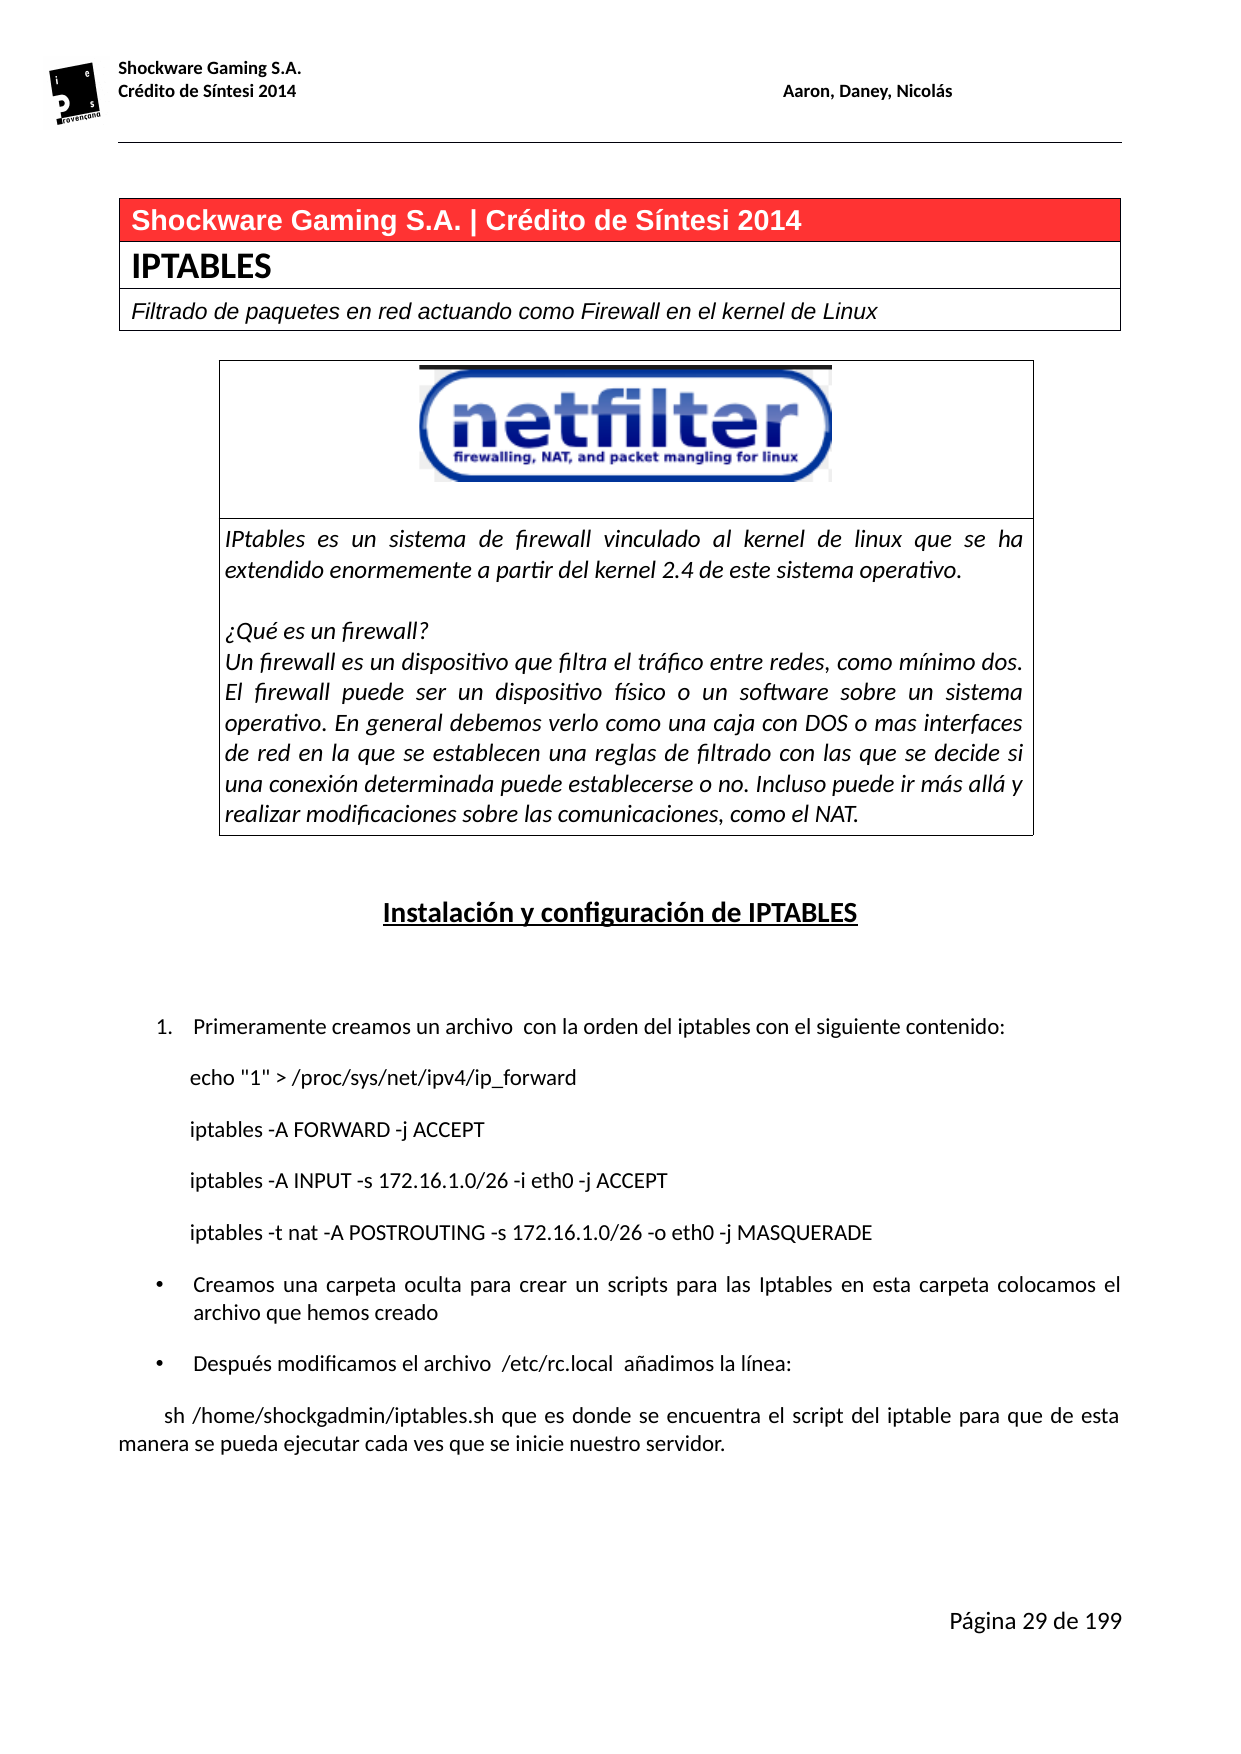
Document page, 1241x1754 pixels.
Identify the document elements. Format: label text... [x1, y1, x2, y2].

table_cell IPTABLES [120, 242, 1120, 288]
table_cell Filtrado de paquetes en red actuando como Firewall en el kernel de Linux [120, 289, 1120, 330]
text echo "1" > /proc/sys/net/ipv4/ip_forward [118, 1063, 1122, 1091]
table_header [220, 361, 1033, 518]
text sh /home/shockgadmin/iptables.sh que es donde se encuentra el script del iptable para que de esta manera se pueda ejecutar cada ves que se inicie nuestro servidor. [118, 1401, 1122, 1457]
picture [419, 365, 832, 482]
table_cell IPtables es un sistema de firewall vinculado al kernel de linux que se ha extendido enormemente a partir del kernel 2.4 de este sistema operativo. ¿Qué es un firewall? Un firewall es un dispositivo que filtra el tráfico entre redes, como mínimo dos. El firewall puede ser un dispositivo físico o un software sobre un sistema operativo. En general debemos verlo como una caja con DOS o mas interfaces de red en la que se establecen una reglas de filtrado con las que se decide si una conexión determinada puede establecerse o no. Incluso puede ir más allá y realizar modificaciones sobre las comunicaciones, como el NAT. [220, 519, 1033, 834]
text Instalación y configuración de IPTABLES [118, 894, 1122, 929]
picture [43, 56, 110, 130]
list Después modificamos el archivo /etc/rc.local añadimos la línea: [156, 1349, 1122, 1377]
text iptables -A INPUT -s 172.16.1.0/26 -i eth0 -j ACCEPT [118, 1167, 1122, 1194]
table_header Shockware Gaming S.A. | Crédito de Síntesi 2014 [120, 199, 1120, 241]
text iptables -t nat -A POSTROUTING -s 172.16.1.0/26 -o eth0 -j MASQUERADE [118, 1218, 1122, 1246]
list Primeramente creamos un archivo con la orden del iptables con el siguiente contenido: [156, 1012, 1122, 1040]
list Creamos una carpeta oculta para crear un scripts para las Iptables en esta carpeta colocamos el archivo que hemos creado [156, 1270, 1122, 1326]
text iptables -A FORWARD -j ACCEPT [118, 1115, 1122, 1143]
